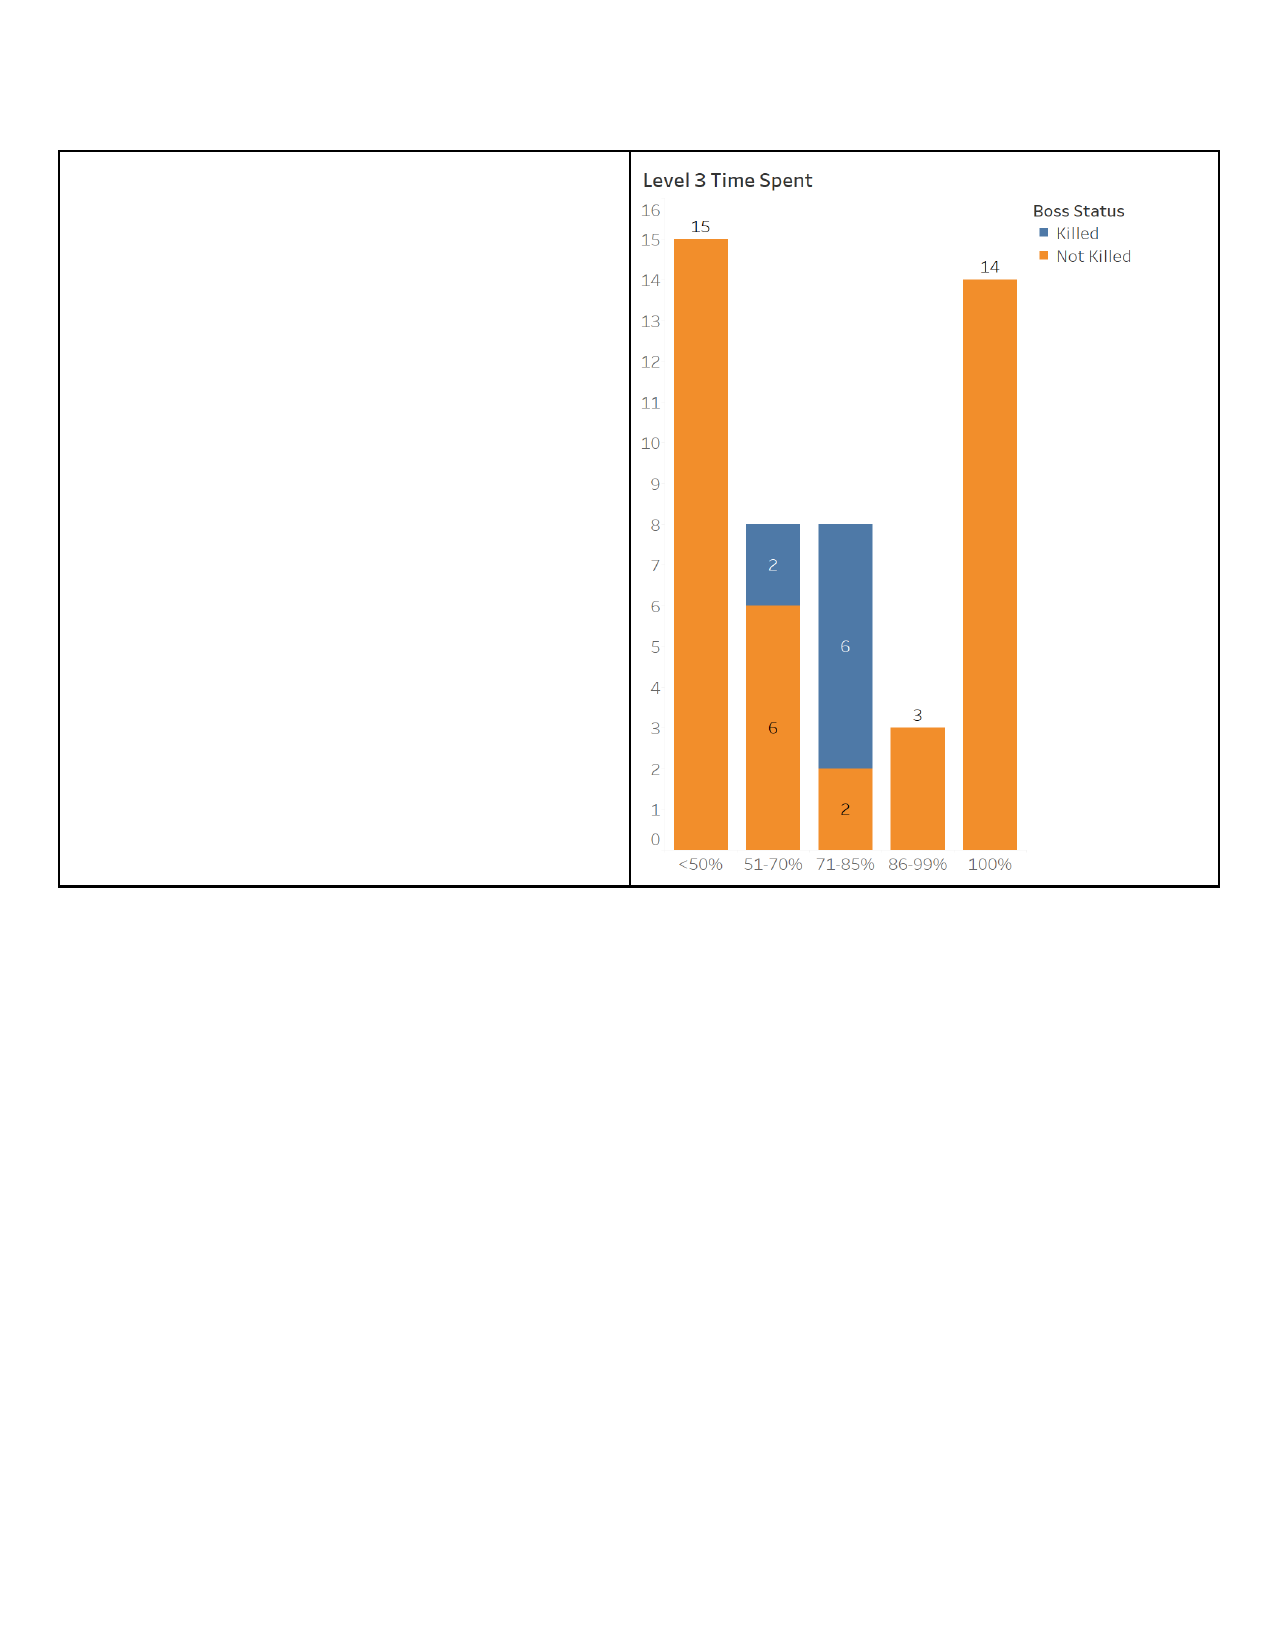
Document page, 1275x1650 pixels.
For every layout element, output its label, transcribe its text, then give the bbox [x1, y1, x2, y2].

table_cell We chose this graph because it shows how much time players spent in order to complete the level. This would tell us whether or not the setup of each level is reasonable [60, 152, 629, 885]
picture [640, 162, 1133, 875]
table_cell [631, 152, 1218, 885]
